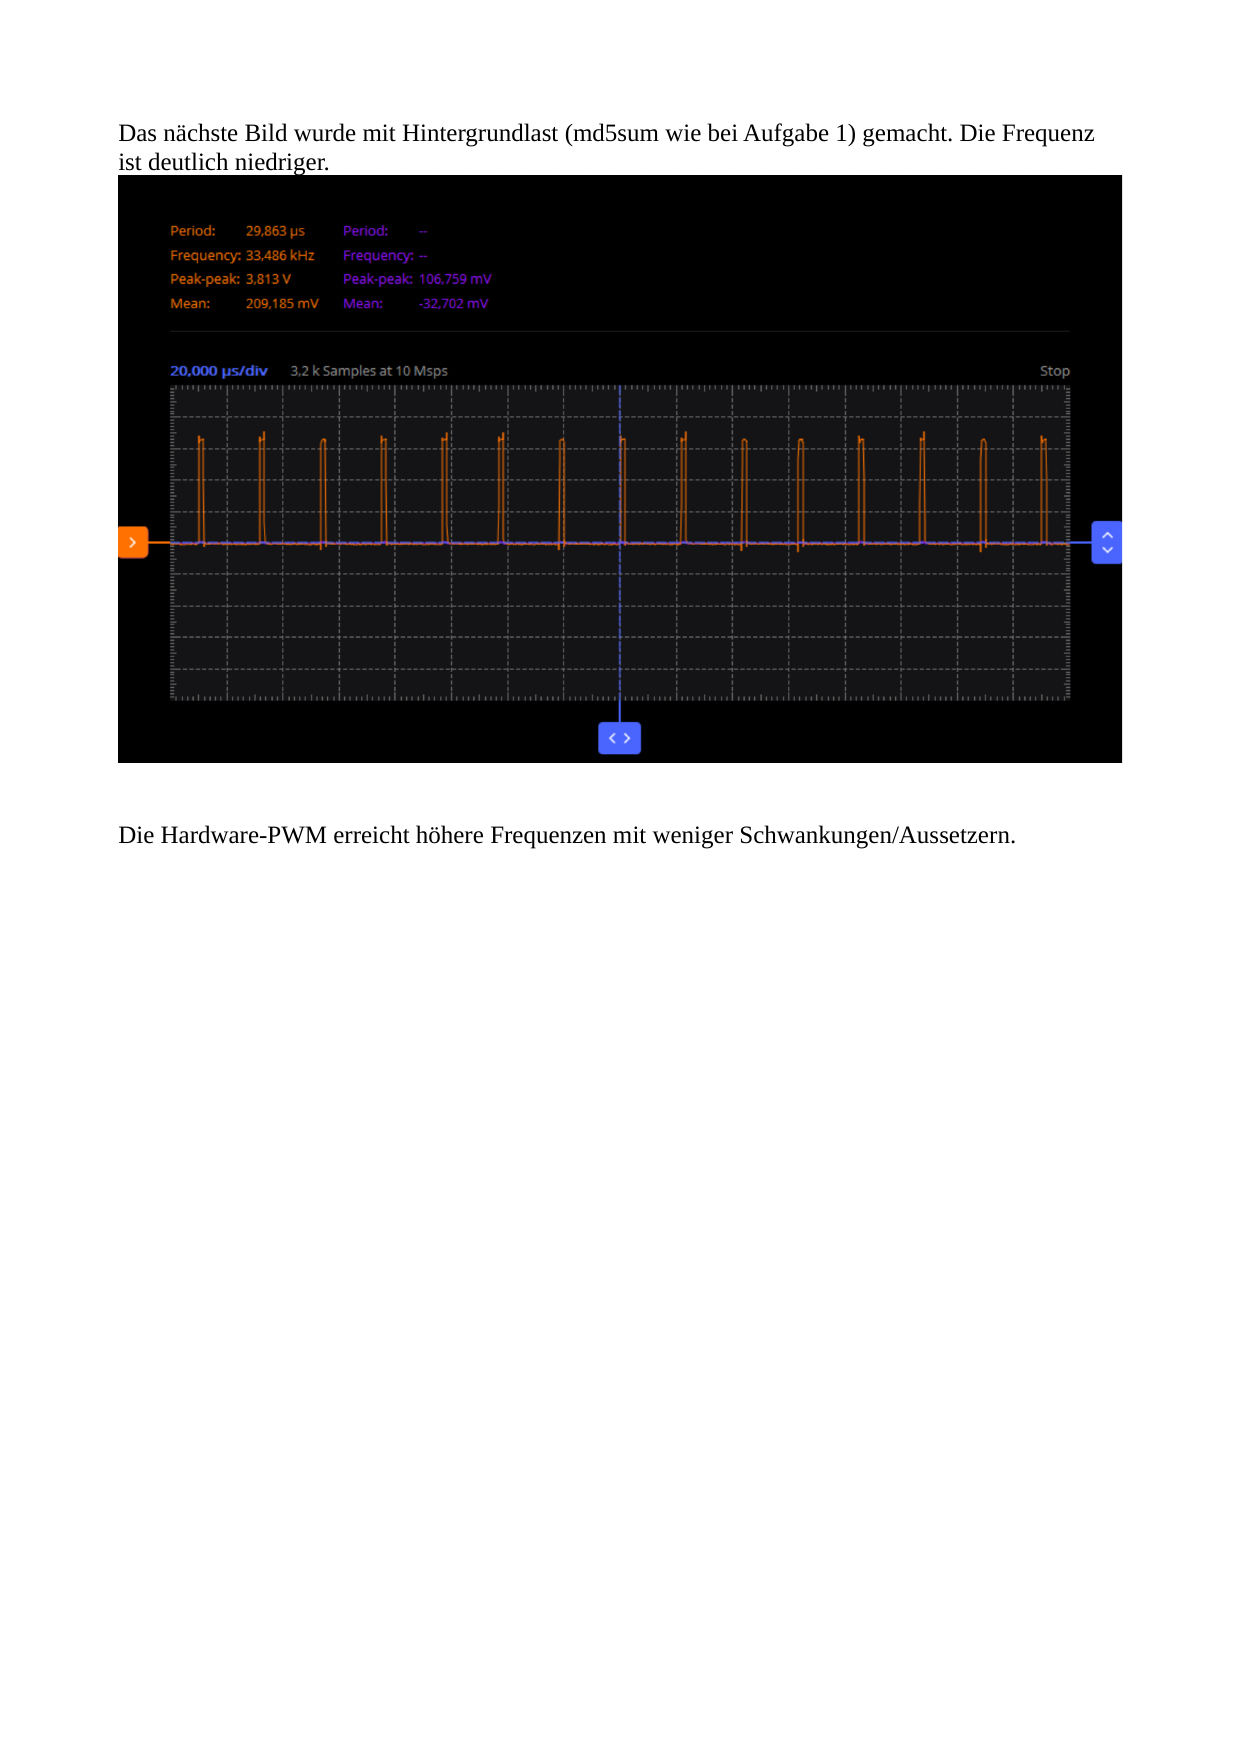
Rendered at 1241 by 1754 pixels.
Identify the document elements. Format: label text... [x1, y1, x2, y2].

text Das nächste Bild wurde mit Hintergrundlast (md5sum wie bei Aufgabe 1) gemacht. Die Frequenz ist deutlich niedriger. [118, 118, 1122, 175]
text Die Hardware-PWM erreicht höhere Frequenzen mit weniger Schwankungen/Aussetzern. [118, 820, 1122, 848]
picture [118, 175, 1123, 763]
